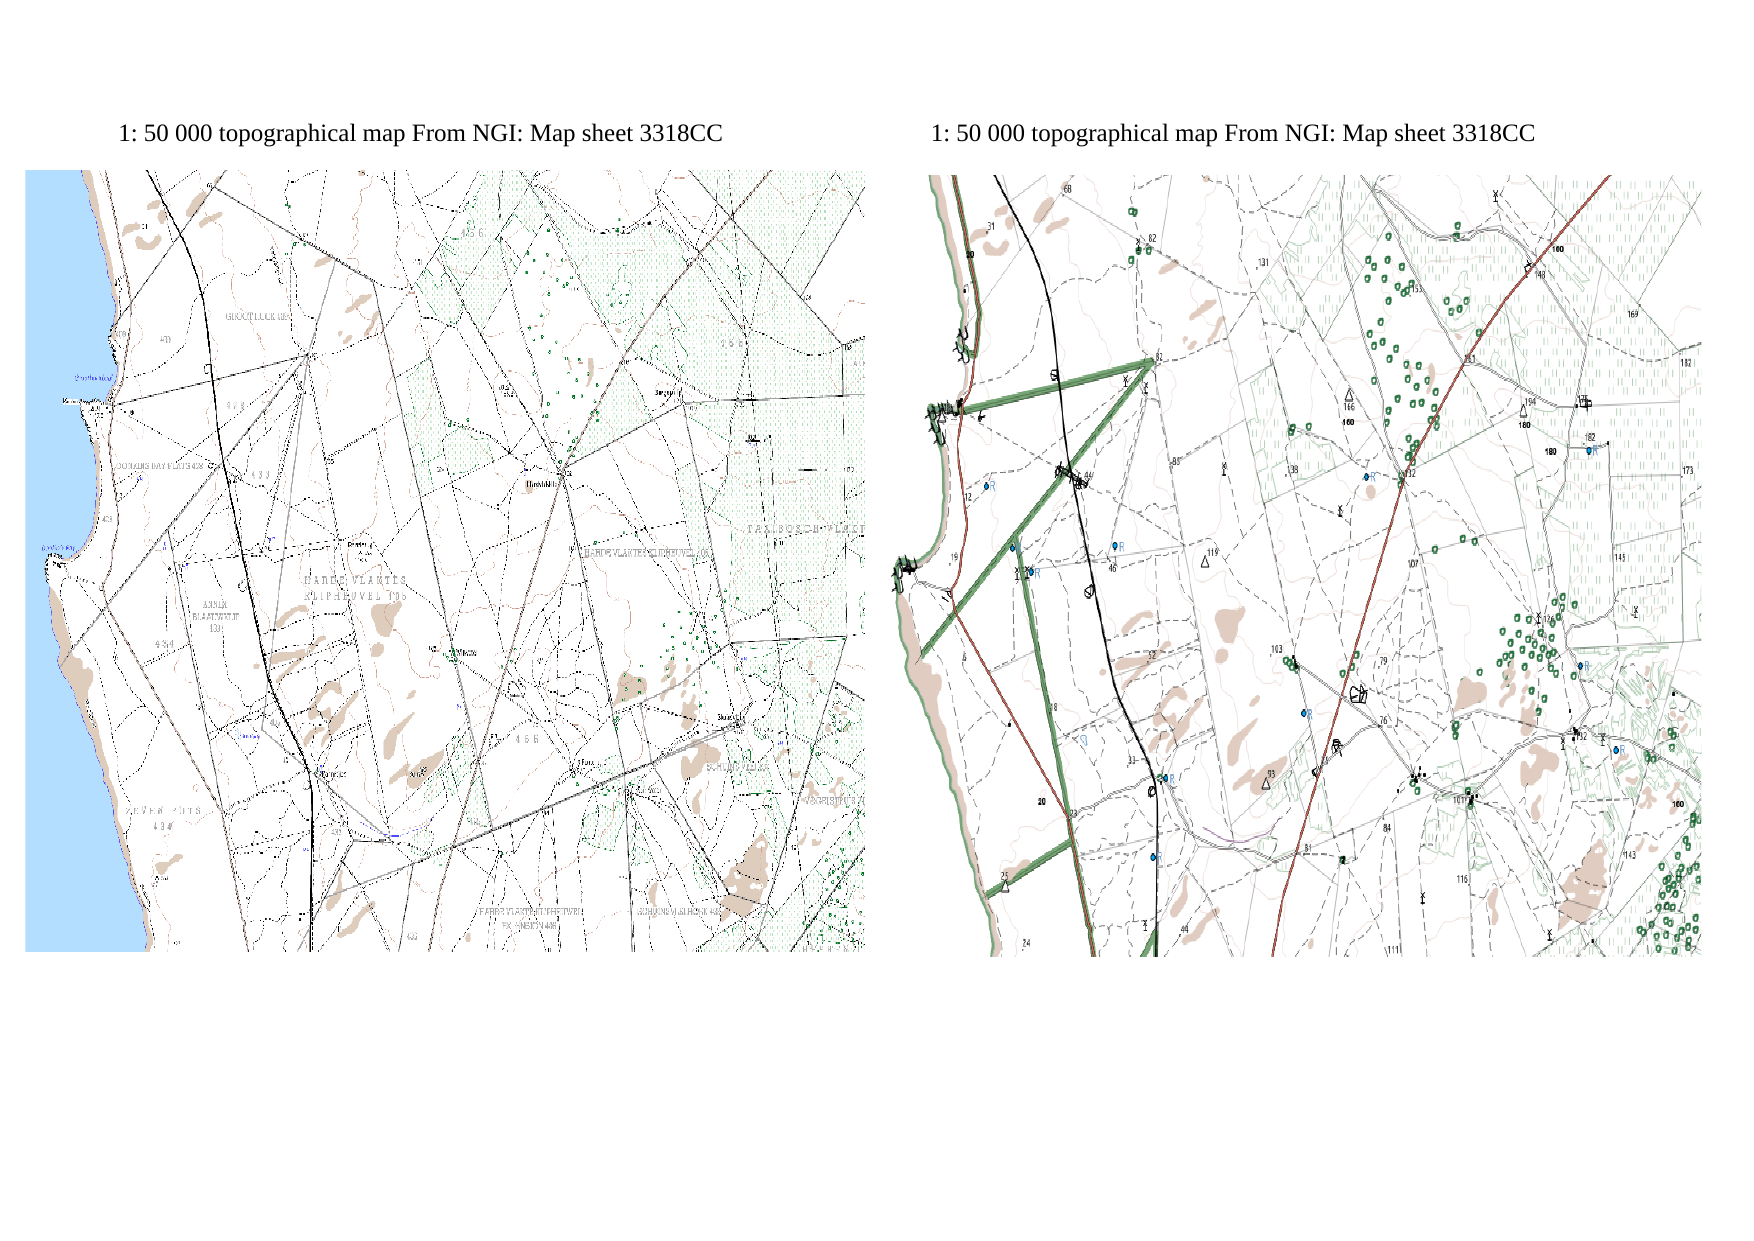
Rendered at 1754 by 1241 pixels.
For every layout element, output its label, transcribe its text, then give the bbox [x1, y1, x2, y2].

picture [25, 170, 865, 952]
picture [875, 175, 1702, 957]
text 1: 50 000 topographical map From NGI: Map sheet 3318CC 1: 50 000 topographical map From NGI: Map sheet 3318CC [118, 118, 1636, 147]
